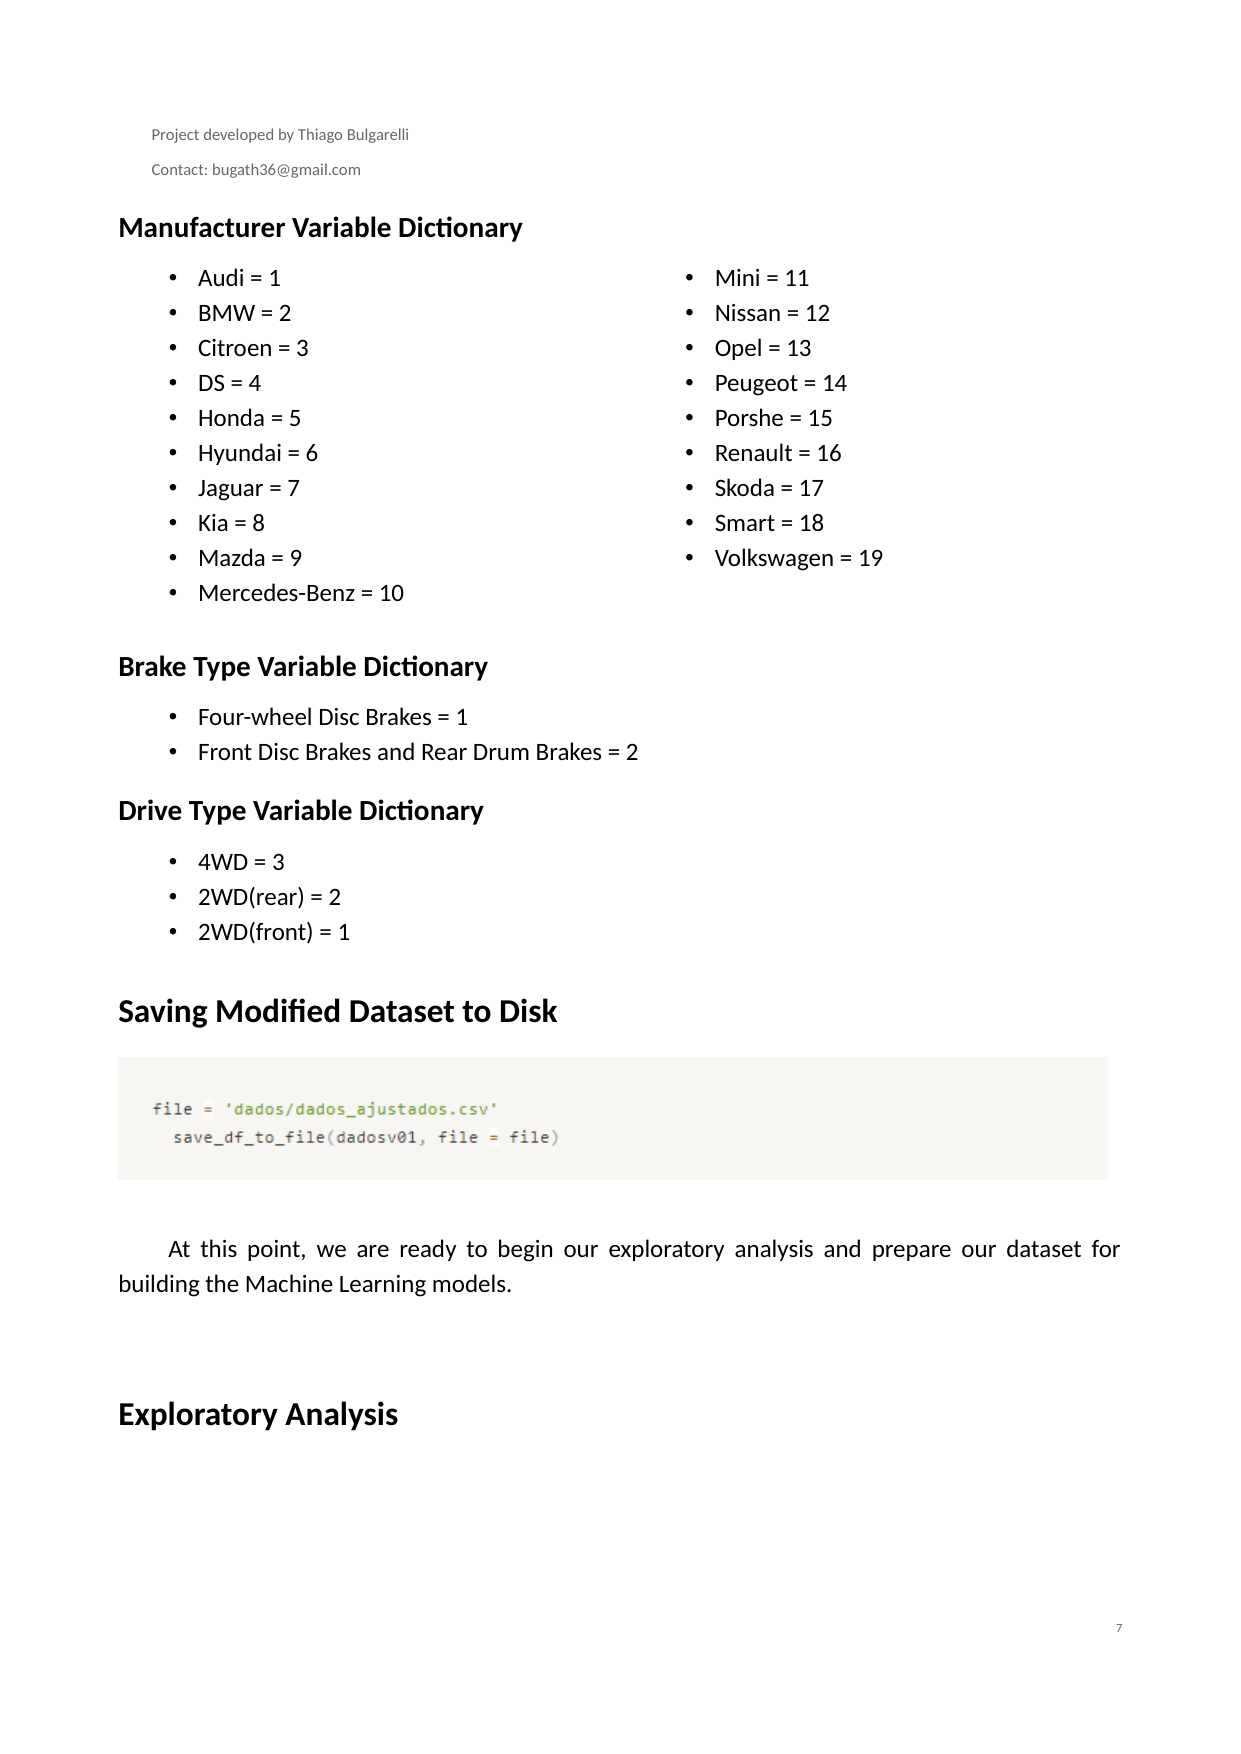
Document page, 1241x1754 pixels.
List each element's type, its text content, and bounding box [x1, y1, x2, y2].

list Front Disc Brakes and Rear Drum Brakes = 2 [162, 736, 1122, 767]
list Volkswagen = 19 [679, 542, 1122, 573]
list Porshe = 15 [679, 402, 1122, 433]
list Audi = 1 [162, 262, 605, 293]
picture [118, 1057, 1108, 1180]
list Four-wheel Disc Brakes = 1 [162, 701, 1122, 732]
list Jaguar = 7 [162, 472, 605, 503]
list 2WD(rear) = 2 [162, 881, 1122, 911]
list Honda = 5 [162, 402, 605, 433]
list Hyundai = 6 [162, 437, 605, 468]
text At this point, we are ready to begin our exploratory analysis and prepare our dataset for building the Machine Learning models. [118, 1233, 1122, 1299]
subtitle Saving Modified Dataset to Disk [118, 990, 1122, 1031]
list Mercedes-Benz = 10 [162, 577, 605, 608]
subtitle Brake Type Variable Dictionary [118, 648, 1122, 683]
list Peugeot = 14 [679, 367, 1122, 398]
list 2WD(front) = 1 [162, 916, 1122, 946]
list Smart = 18 [679, 507, 1122, 538]
list DS = 4 [162, 367, 605, 398]
list BMW = 2 [162, 297, 605, 328]
list 4WD = 3 [162, 846, 1122, 876]
list Opel = 13 [679, 332, 1122, 363]
list Renault = 16 [679, 437, 1122, 468]
list Nissan = 12 [679, 297, 1122, 328]
subtitle Exploratory Analysis [118, 1392, 1122, 1433]
list Mini = 11 [679, 262, 1122, 293]
list Kia = 8 [162, 507, 605, 538]
subtitle Manufacturer Variable Dictionary [118, 209, 1122, 245]
list Citroen = 3 [162, 332, 605, 363]
list Mazda = 9 [162, 542, 605, 573]
subtitle Drive Type Variable Dictionary [118, 792, 1122, 828]
list Skoda = 17 [679, 472, 1122, 503]
